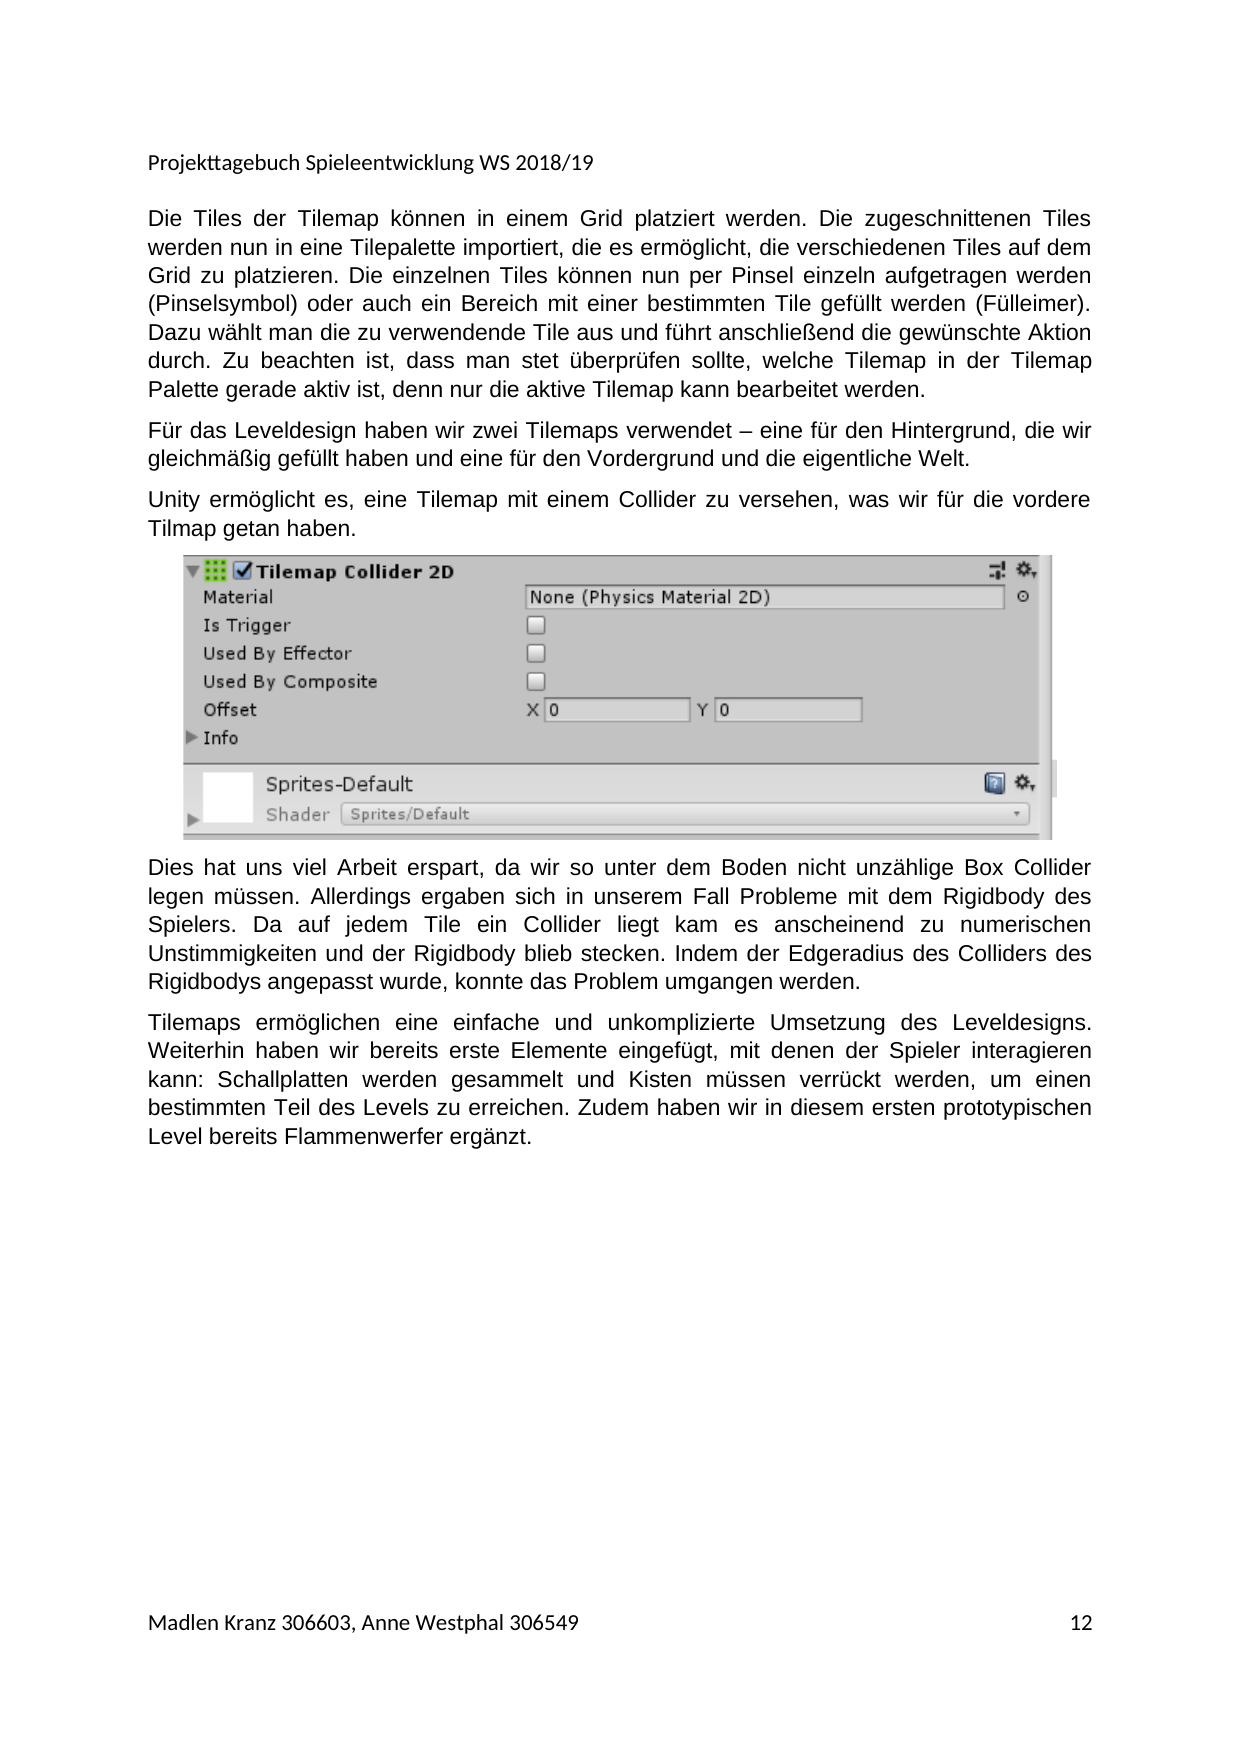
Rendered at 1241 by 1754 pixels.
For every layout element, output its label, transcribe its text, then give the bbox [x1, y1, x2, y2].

text Tilemaps ermöglichen eine einfache und unkomplizierte Umsetzung des Leveldesigns. Weiterhin haben wir bereits erste Elemente eingefügt, mit denen der Spieler interagieren kann: Schallplatten werden gesammelt und Kisten müssen verrückt werden, um einen bestimmten Teil des Levels zu erreichen. Zudem haben wir in diesem ersten prototypischen Level bereits Flammenwerfer ergänzt. [148, 1009, 1093, 1149]
text Für das Leveldesign haben wir zwei Tilemaps verwendet – eine für den Hintergrund, die wir gleichmäßig gefüllt haben und eine für den Vordergrund und die eigentliche Welt. [148, 417, 1093, 471]
picture [183, 555, 1057, 840]
text Dies hat uns viel Arbeit erspart, da wir so unter dem Boden nicht unzählige Box Collider legen müssen. Allerdings ergaben sich in unserem Fall Probleme mit dem Rigidbody des Spielers. Da auf jedem Tile ein Collider liegt kam es anscheinend zu numerischen Unstimmigkeiten und der Rigidbody blieb stecken. Indem der Edgeradius des Colliders des Rigidbodys angepasst wurde, konnte das Problem umgangen werden. [148, 854, 1093, 994]
text Die Tiles der Tilemap können in einem Grid platziert werden. Die zugeschnittenen Tiles werden nun in eine Tilepalette importiert, die es ermöglicht, die verschiedenen Tiles auf dem Grid zu platzieren. Die einzelnen Tiles können nun per Pinsel einzeln aufgetragen werden (Pinselsymbol) oder auch ein Bereich mit einer bestimmten Tile gefüllt werden (Fülleimer). Dazu wählt man die zu verwendende Tile aus und führt anschließend die gewünschte Aktion durch. Zu beachten ist, dass man stet überprüfen sollte, welche Tilemap in der Tilemap Palette gerade aktiv ist, denn nur die aktive Tilemap kann bearbeitet werden. [148, 205, 1093, 402]
text Unity ermöglicht es, eine Tilemap mit einem Collider zu versehen, was wir für die vordere Tilmap getan haben. [148, 486, 1093, 541]
